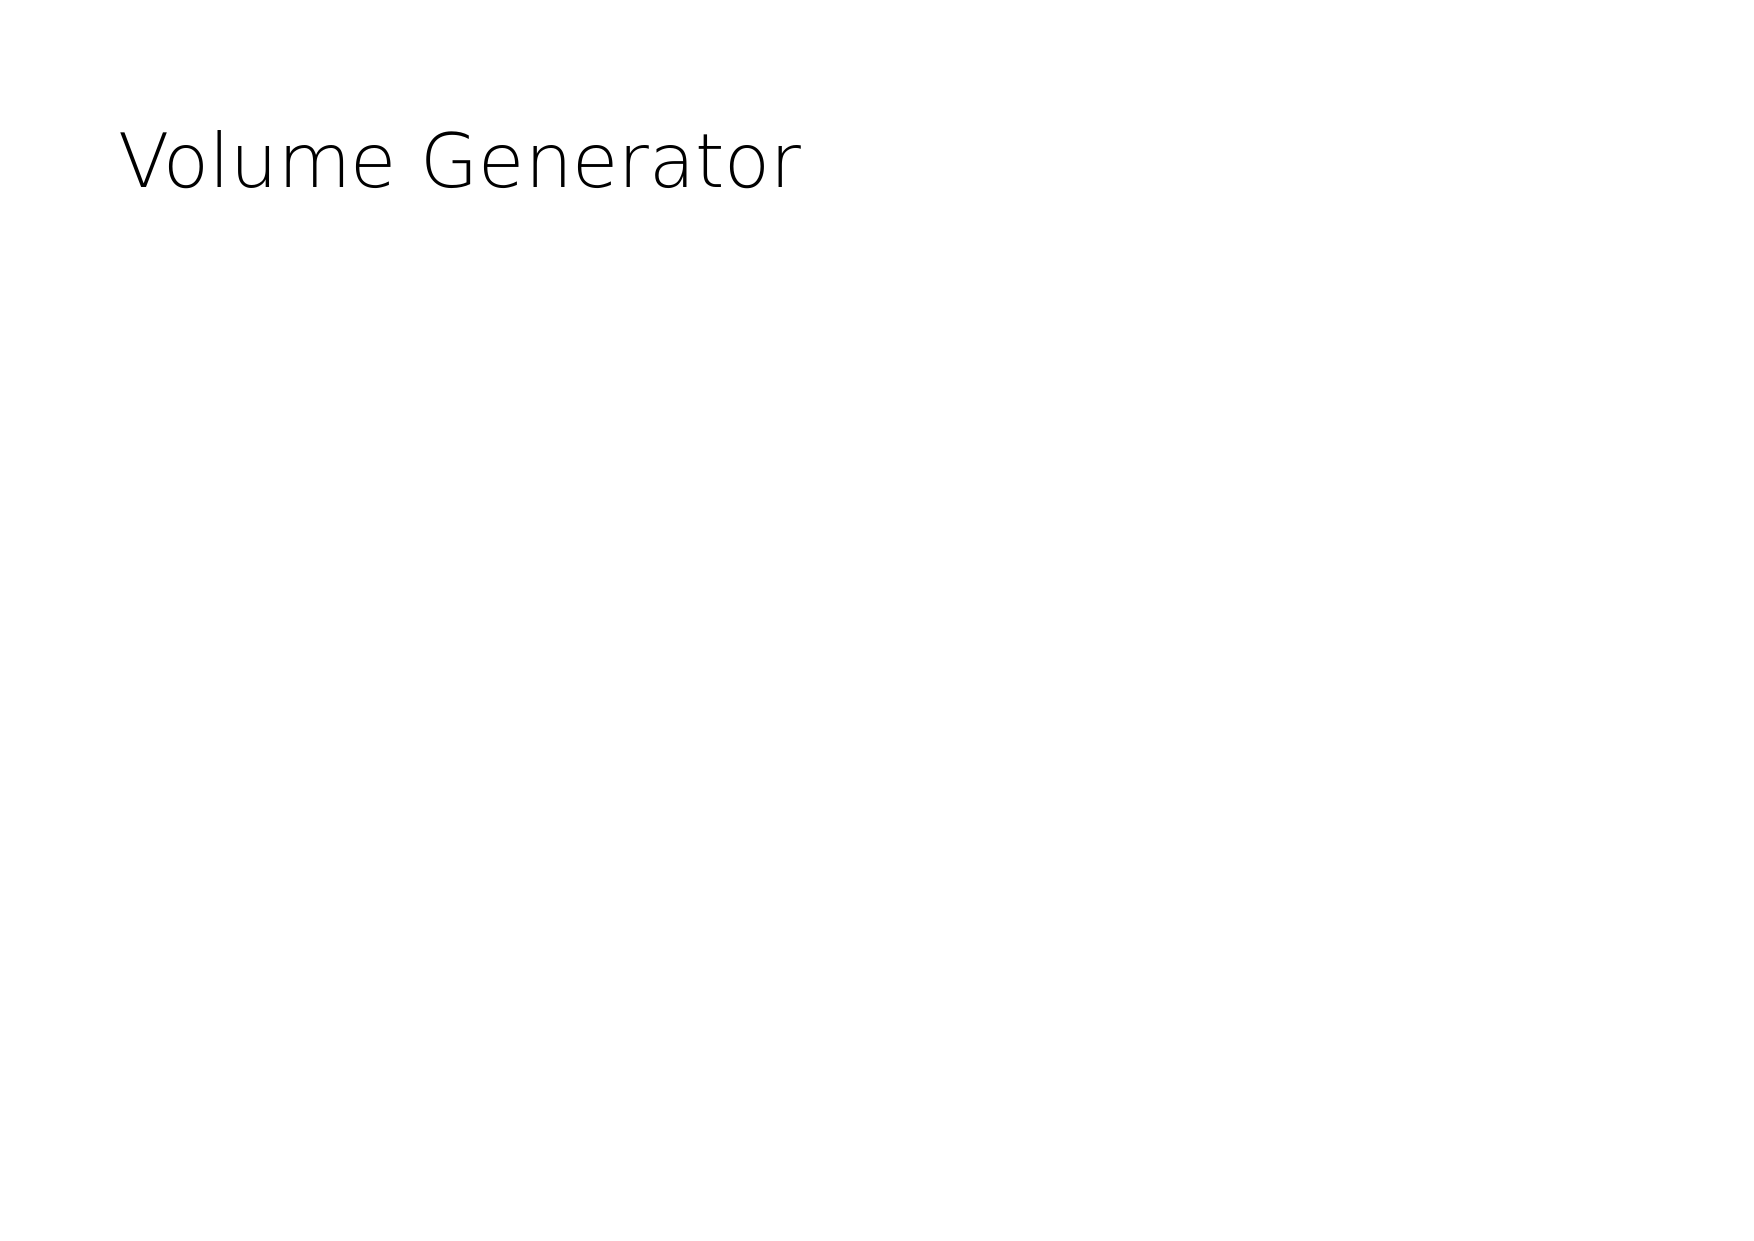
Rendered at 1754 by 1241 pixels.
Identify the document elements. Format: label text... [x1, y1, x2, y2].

text Volume Generator [118, 118, 1636, 205]
